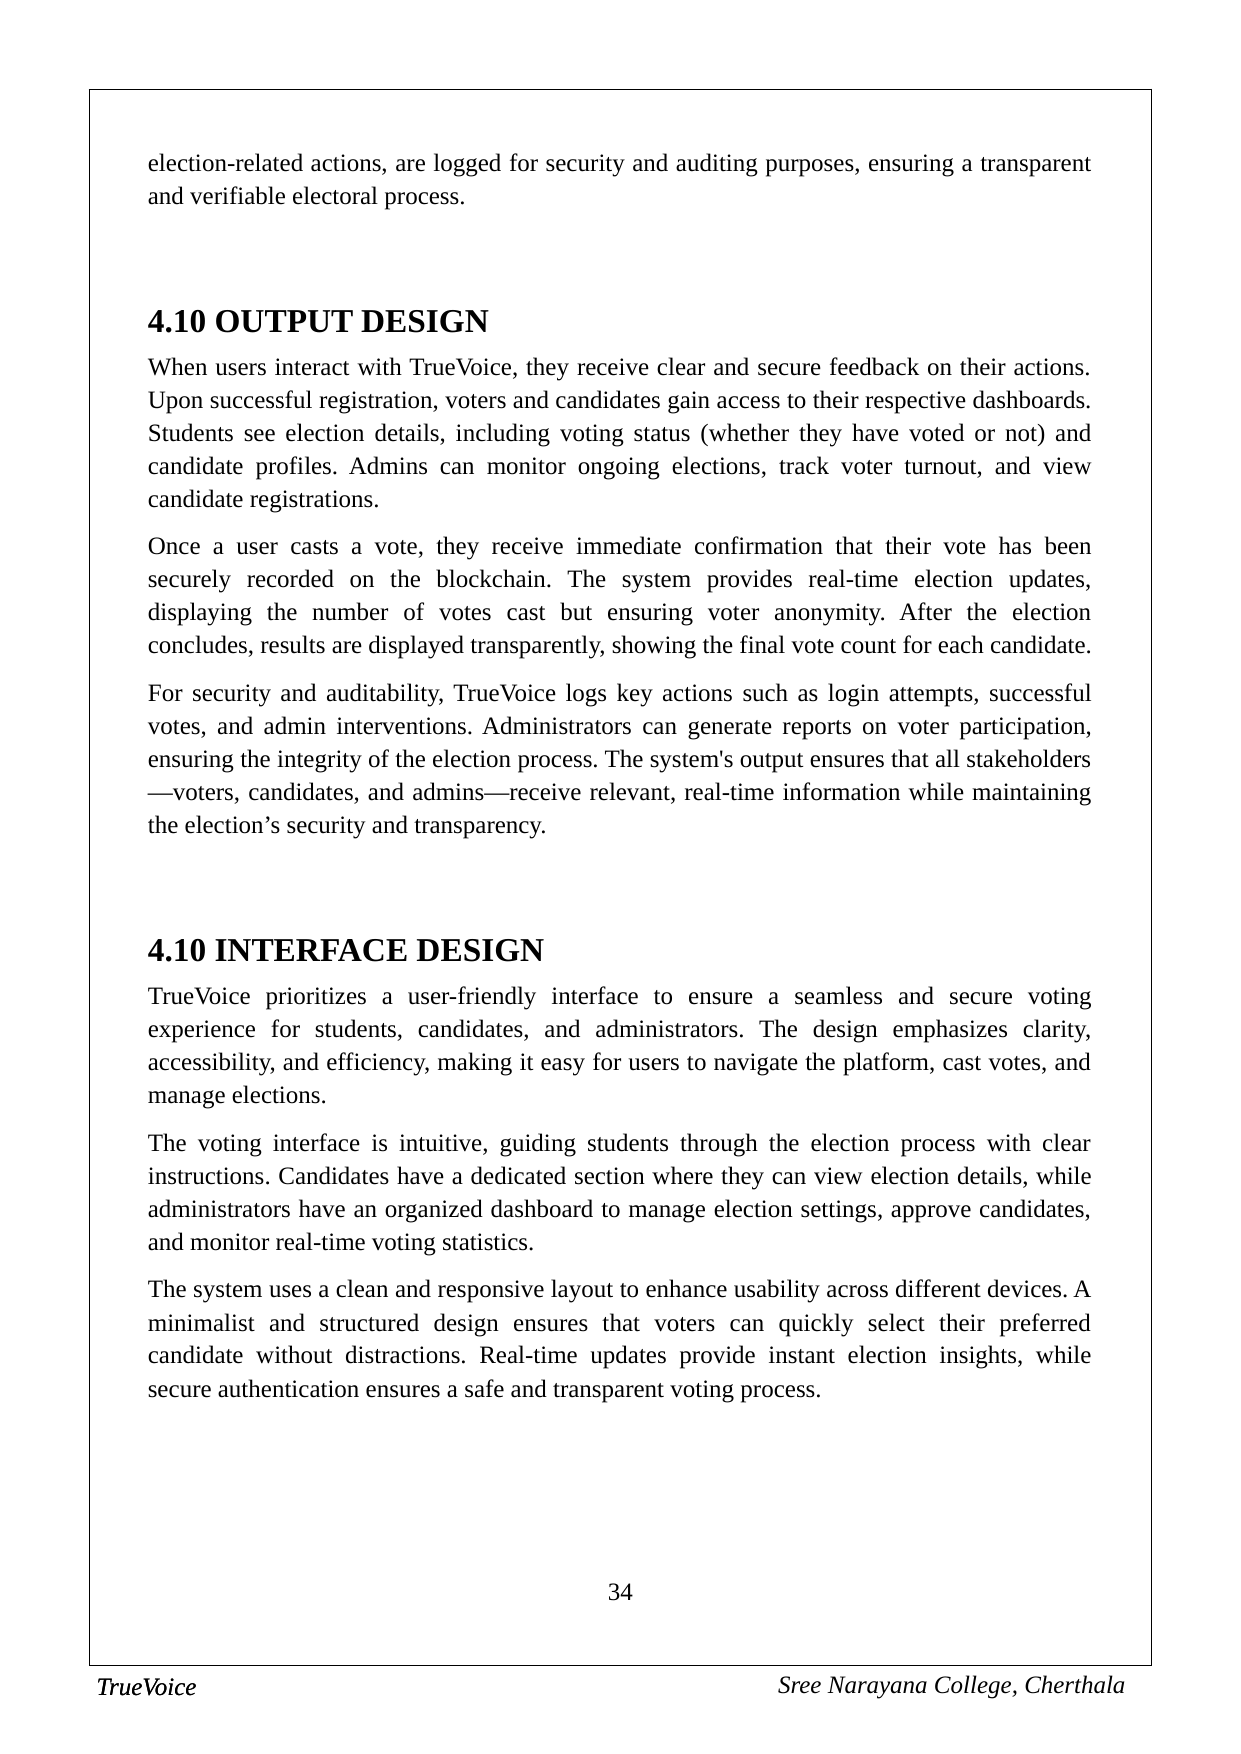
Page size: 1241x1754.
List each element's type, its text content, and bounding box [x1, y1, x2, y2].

subtitle 4.10 OUTPUT DESIGN [148, 301, 1092, 339]
text When users interact with TrueVoice, they receive clear and secure feedback on their actions. Upon successful registration, voters and candidates gain access to their respective dashboards. Students see election details, including voting status (whether they have voted or not) and candidate profiles. Admins can monitor ongoing elections, track voter turnout, and view candidate registrations. [148, 352, 1092, 513]
subtitle 4.10 INTERFACE DESIGN [148, 930, 1092, 969]
text The system uses a clean and responsive layout to enhance usability across different devices. A minimalist and structured design ensures that voters can quickly select their preferred candidate without distractions. Real-time updates provide instant election insights, while secure authentication ensures a safe and transparent voting process. [148, 1274, 1092, 1402]
text election-related actions, are logged for security and auditing purposes, ensuring a transparent and verifiable electoral process. [148, 148, 1092, 209]
text The voting interface is intuitive, guiding students through the election process with clear instructions. Candidates have a dedicated section where they can view election details, while administrators have an organized dashboard to manage election settings, approve candidates, and monitor real-time voting statistics. [148, 1128, 1092, 1256]
text TrueVoice prioritizes a user-friendly interface to ensure a seamless and secure voting experience for students, candidates, and administrators. The design emphasizes clarity, accessibility, and efficiency, making it easy for users to navigate the platform, cast votes, and manage elections. [148, 981, 1092, 1109]
text For security and auditability, TrueVoice logs key actions such as login attempts, successful votes, and admin interventions. Administrators can generate reports on voter participation, ensuring the integrity of the election process. The system's output ensures that all stakeholders—voters, candidates, and admins—receive relevant, real-time information while maintaining the election’s security and transparency. [148, 678, 1092, 839]
text Once a user casts a vote, they receive immediate confirmation that their vote has been securely recorded on the blockchain. The system provides real-time election updates, displaying the number of votes cast but ensuring voter anonymity. After the election concludes, results are displayed transparently, showing the final vote count for each candidate. [148, 531, 1092, 659]
